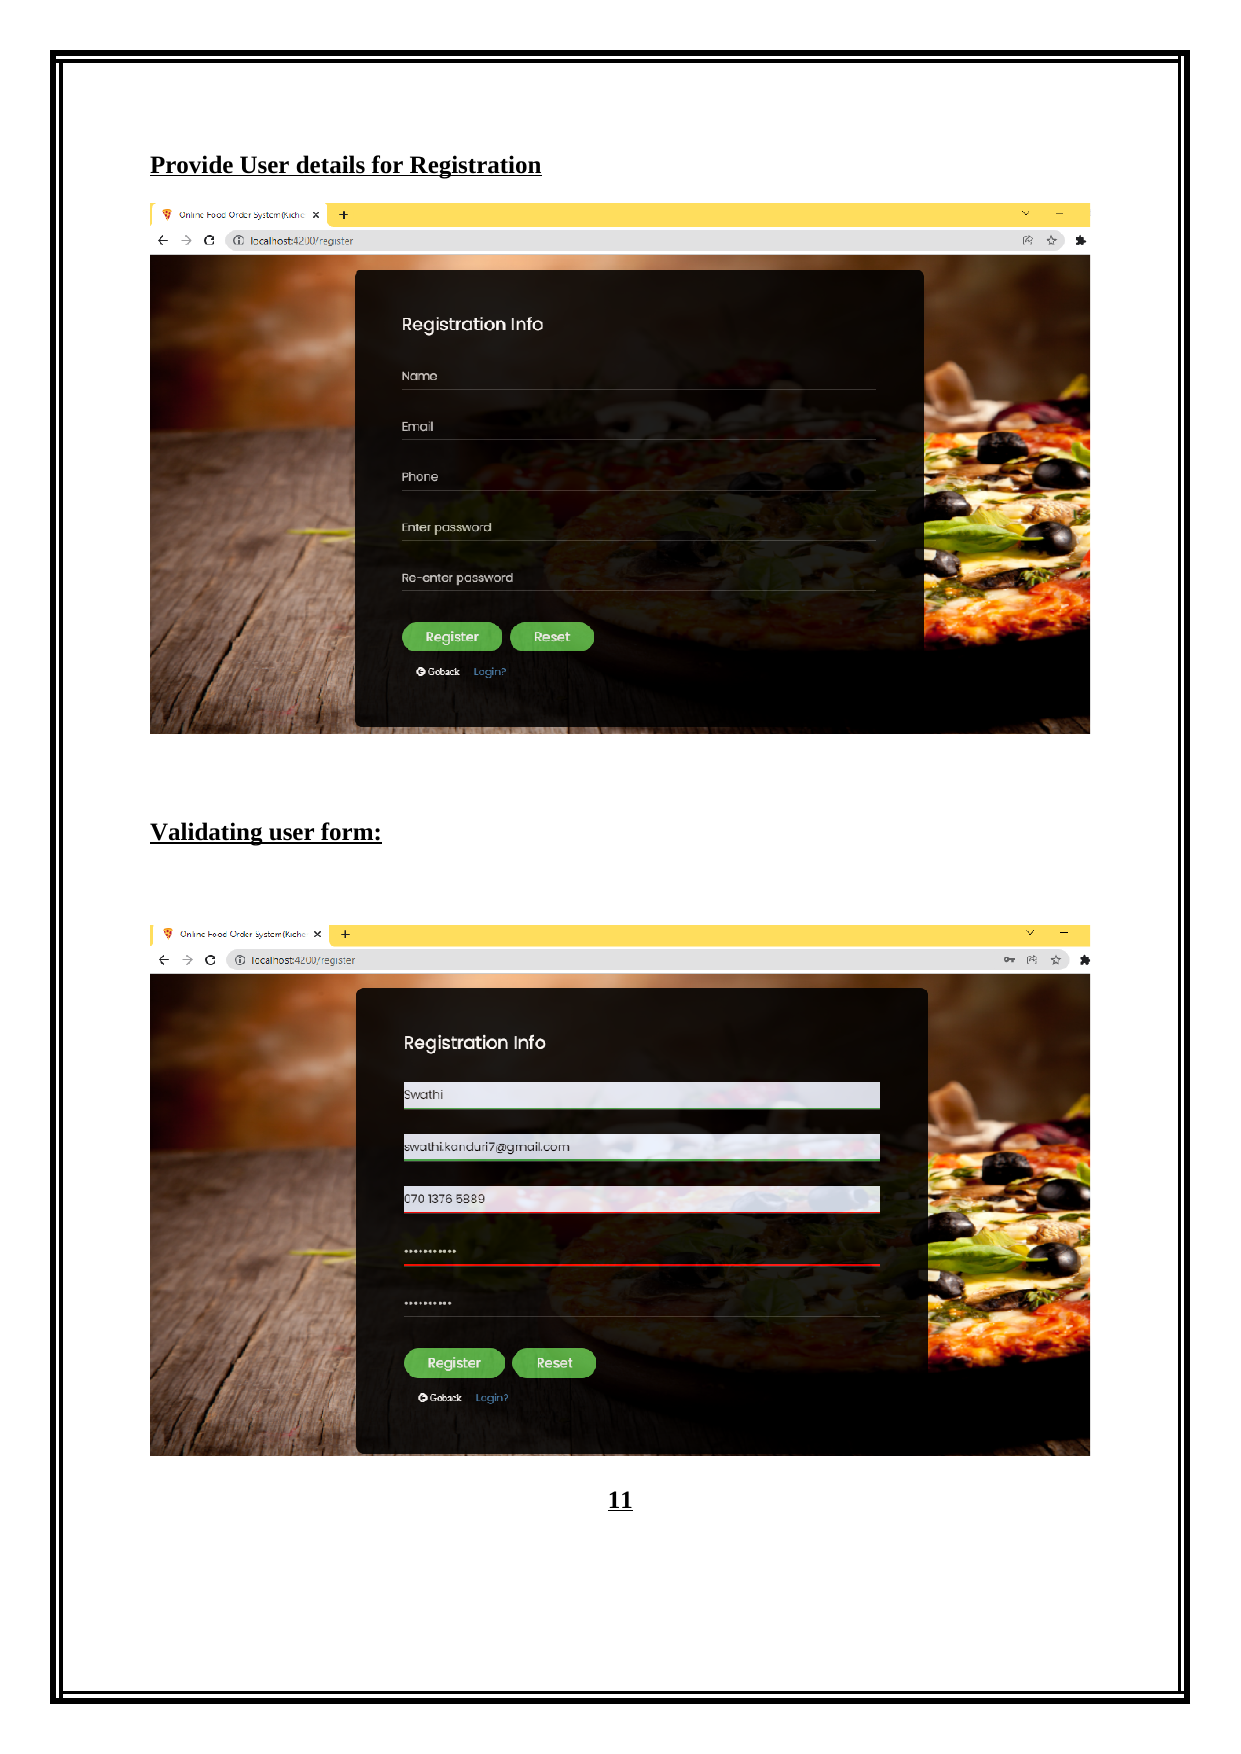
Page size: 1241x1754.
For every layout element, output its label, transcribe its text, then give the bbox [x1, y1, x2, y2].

text Provide User details for Registration [150, 150, 1090, 179]
text Validating user form: [150, 817, 1090, 846]
picture [150, 203, 1091, 734]
text 11 [150, 1456, 1090, 1513]
picture [150, 925, 1091, 1456]
